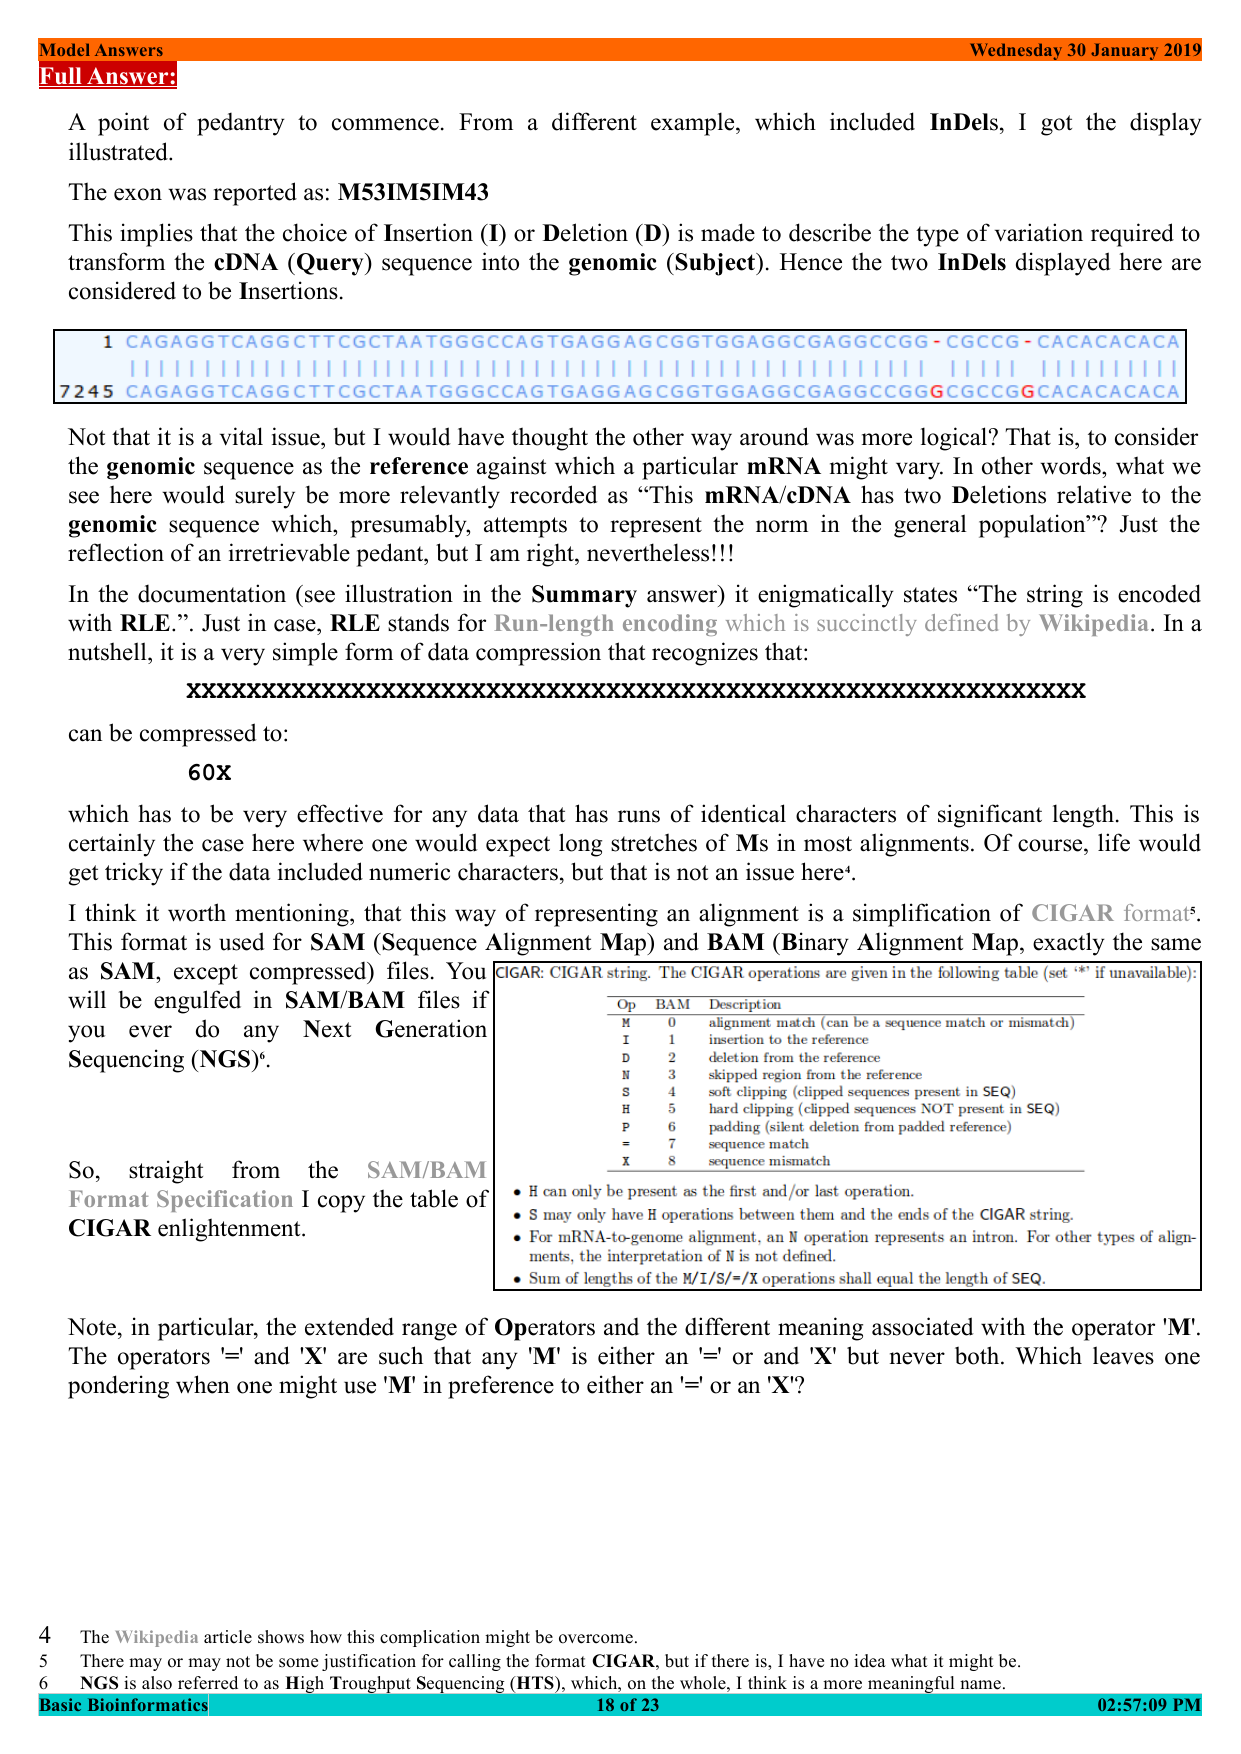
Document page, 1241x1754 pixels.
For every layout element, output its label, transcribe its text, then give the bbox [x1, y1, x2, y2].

text Note, in particular, the extended range of Operators and the different meaning associated with the operator 'M'. The operators '=' and 'X' are such that any 'M' is either an '=' or and 'X' but never both. Which leaves one pondering when one might use 'M' in preference to either an '=' or an 'X'? [68, 1312, 1202, 1399]
text can be compressed to: [68, 718, 1202, 747]
text So, straight from the SAM/BAM Format Specification I copy the table of CIGAR enlightenment. [68, 1155, 493, 1242]
text Full Answer: [38, 61, 1202, 89]
text XXXXXXXXXXXXXXXXXXXXXXXXXXXXXXXXXXXXXXXXXXXXXXXXXXXXXXXXXXXX [186, 678, 1202, 706]
text The Wikipedia article shows how this complication might be overcome. [38, 1620, 1202, 1649]
picture [495, 963, 1200, 1289]
text 60X [186, 759, 1202, 787]
text which has to be very effective for any data that has runs of identical characters of significant length. This is certainly the case here where one would expect long stretches of Ms in most alignments. Of course, life would get tricky if the data included numeric characters, but that is not an issue here. [68, 799, 1202, 886]
picture [55, 331, 1185, 402]
text I think it worth mentioning, that this way of representing an alignment is a simplification of CIGAR format. This format is used for SAM (Sequence Alignment Map) and BAM (Binary Alignment Map, exactly the same as SAM, except compressed) files. You will be engulfed in SAM/BAM files if you ever do any Next Generation Sequencing (NGS). [68, 898, 1202, 1072]
text In the documentation (see illustration in the Summary answer) it enigmatically states “The string is encoded with RLE.”. Just in case, RLE stands for Run-length encoding which is succinctly defined by Wikipedia. In a nutshell, it is a very simple form of data compression that recognizes that: [68, 579, 1202, 666]
text The exon was reported as: M53IM5IM43 [68, 177, 1202, 206]
text NGS is also referred to as High Troughput Sequencing (HTS), which, on the whole, I think is a more meaningful name. [38, 1671, 1202, 1693]
text This implies that the choice of Insertion (I) or Deletion (D) is made to describe the type of variation required to transform the cDNA (Query) sequence into the genomic (Subject). Hence the two InDels displayed here are considered to be Insertions. [68, 218, 1202, 305]
text Not that it is a vital issue, but I would have thought the other way around was more logical? That is, to consider the genomic sequence as the reference against which a particular mRNA might vary. In other words, what we see here would surely be more relevantly recorded as “This mRNA/cDNA has two Deletions relative to the genomic sequence which, presumably, attempts to represent the norm in the general population”? Just the reflection of an irretrievable pedant, but I am right, nevertheless!!! [68, 317, 1202, 567]
text There may or may not be some justification for calling the format CIGAR, but if there is, I have no idea what it might be. [38, 1649, 1202, 1671]
text A point of pedantry to commence. From a different example, which included InDels, I got the display illustrated. [68, 107, 1202, 165]
